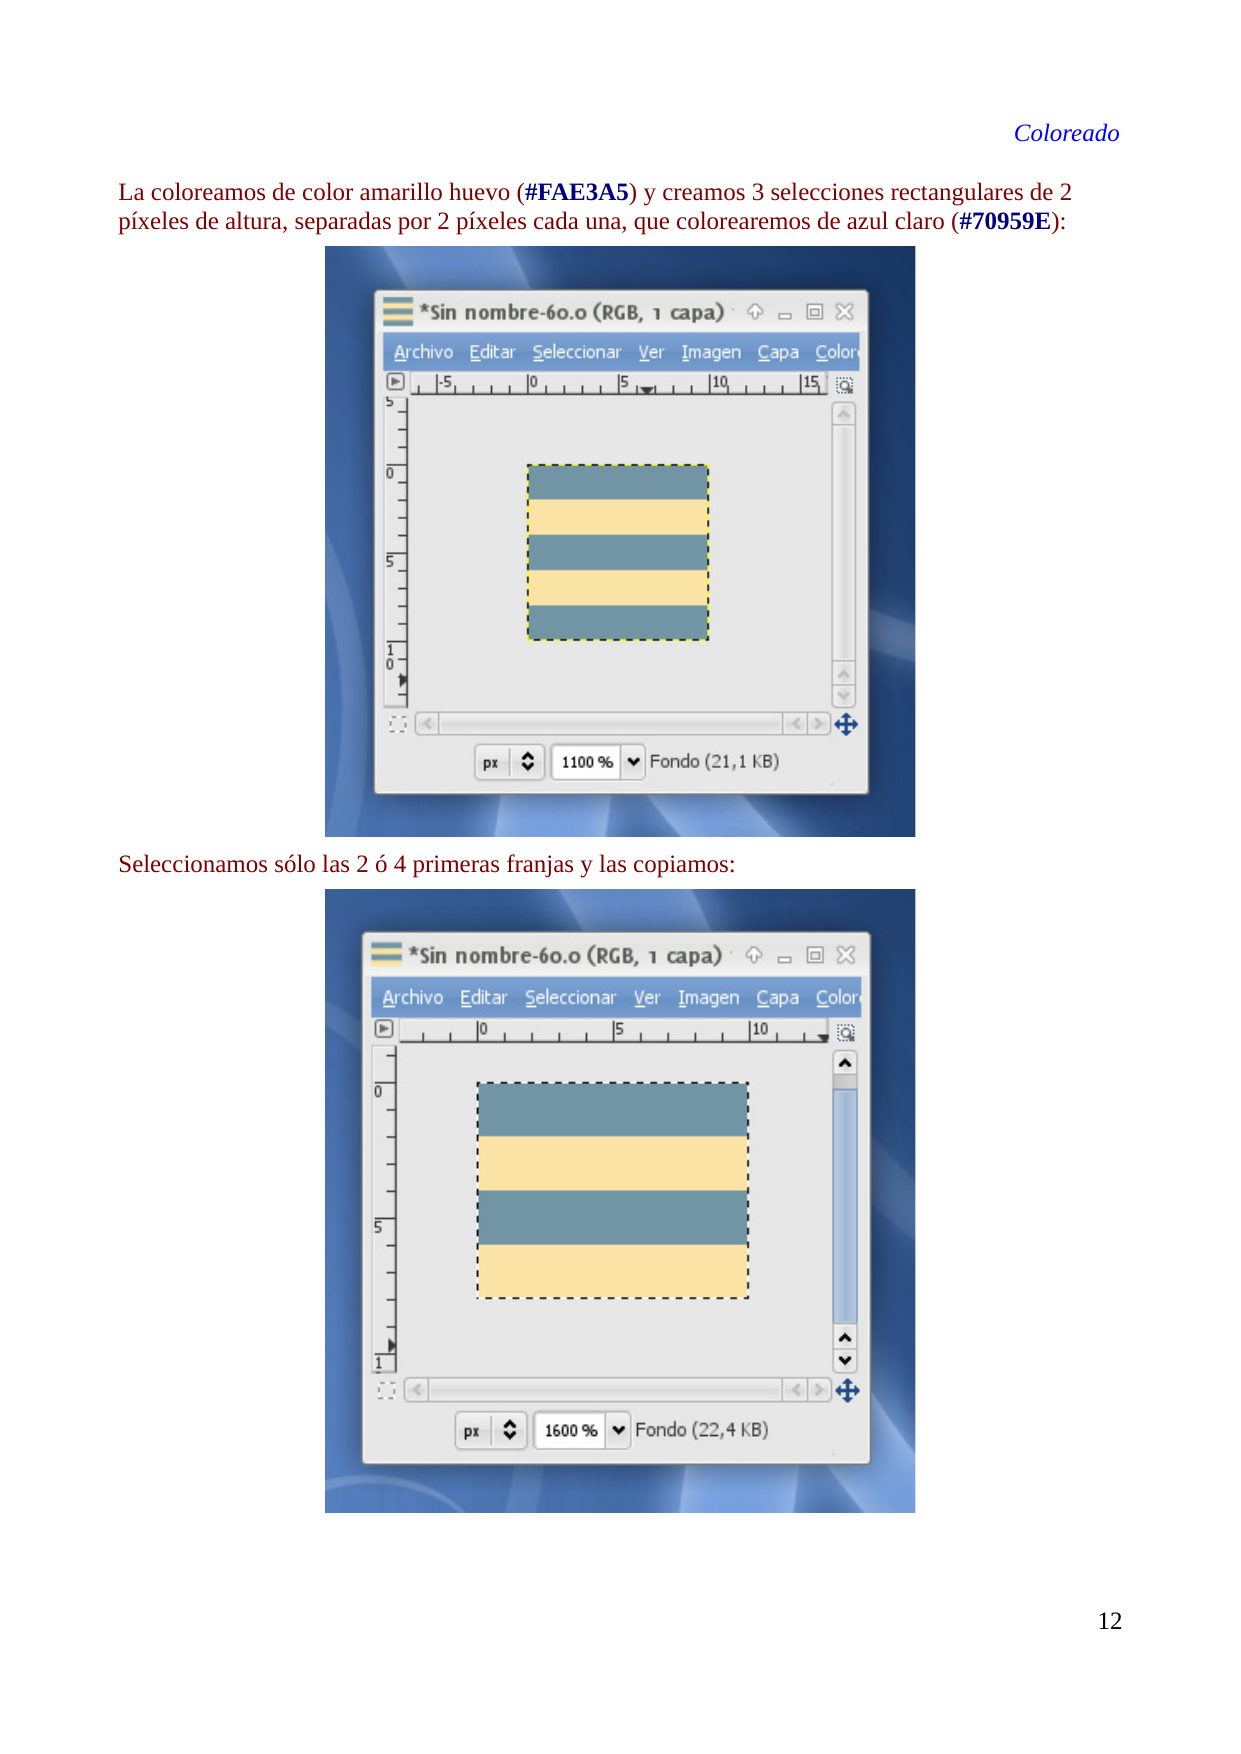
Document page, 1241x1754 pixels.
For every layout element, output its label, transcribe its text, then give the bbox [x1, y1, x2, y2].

picture [325, 889, 916, 1513]
text La coloreamos de color amarillo huevo (#FAE3A5) y creamos 3 selecciones rectangulares de 2 píxeles de altura, separadas por 2 píxeles cada una, que colorearemos de azul claro (#70959E): [118, 177, 1122, 234]
picture [325, 246, 916, 837]
text Seleccionamos sólo las 2 ó 4 primeras franjas y las copiamos: [118, 849, 1122, 877]
